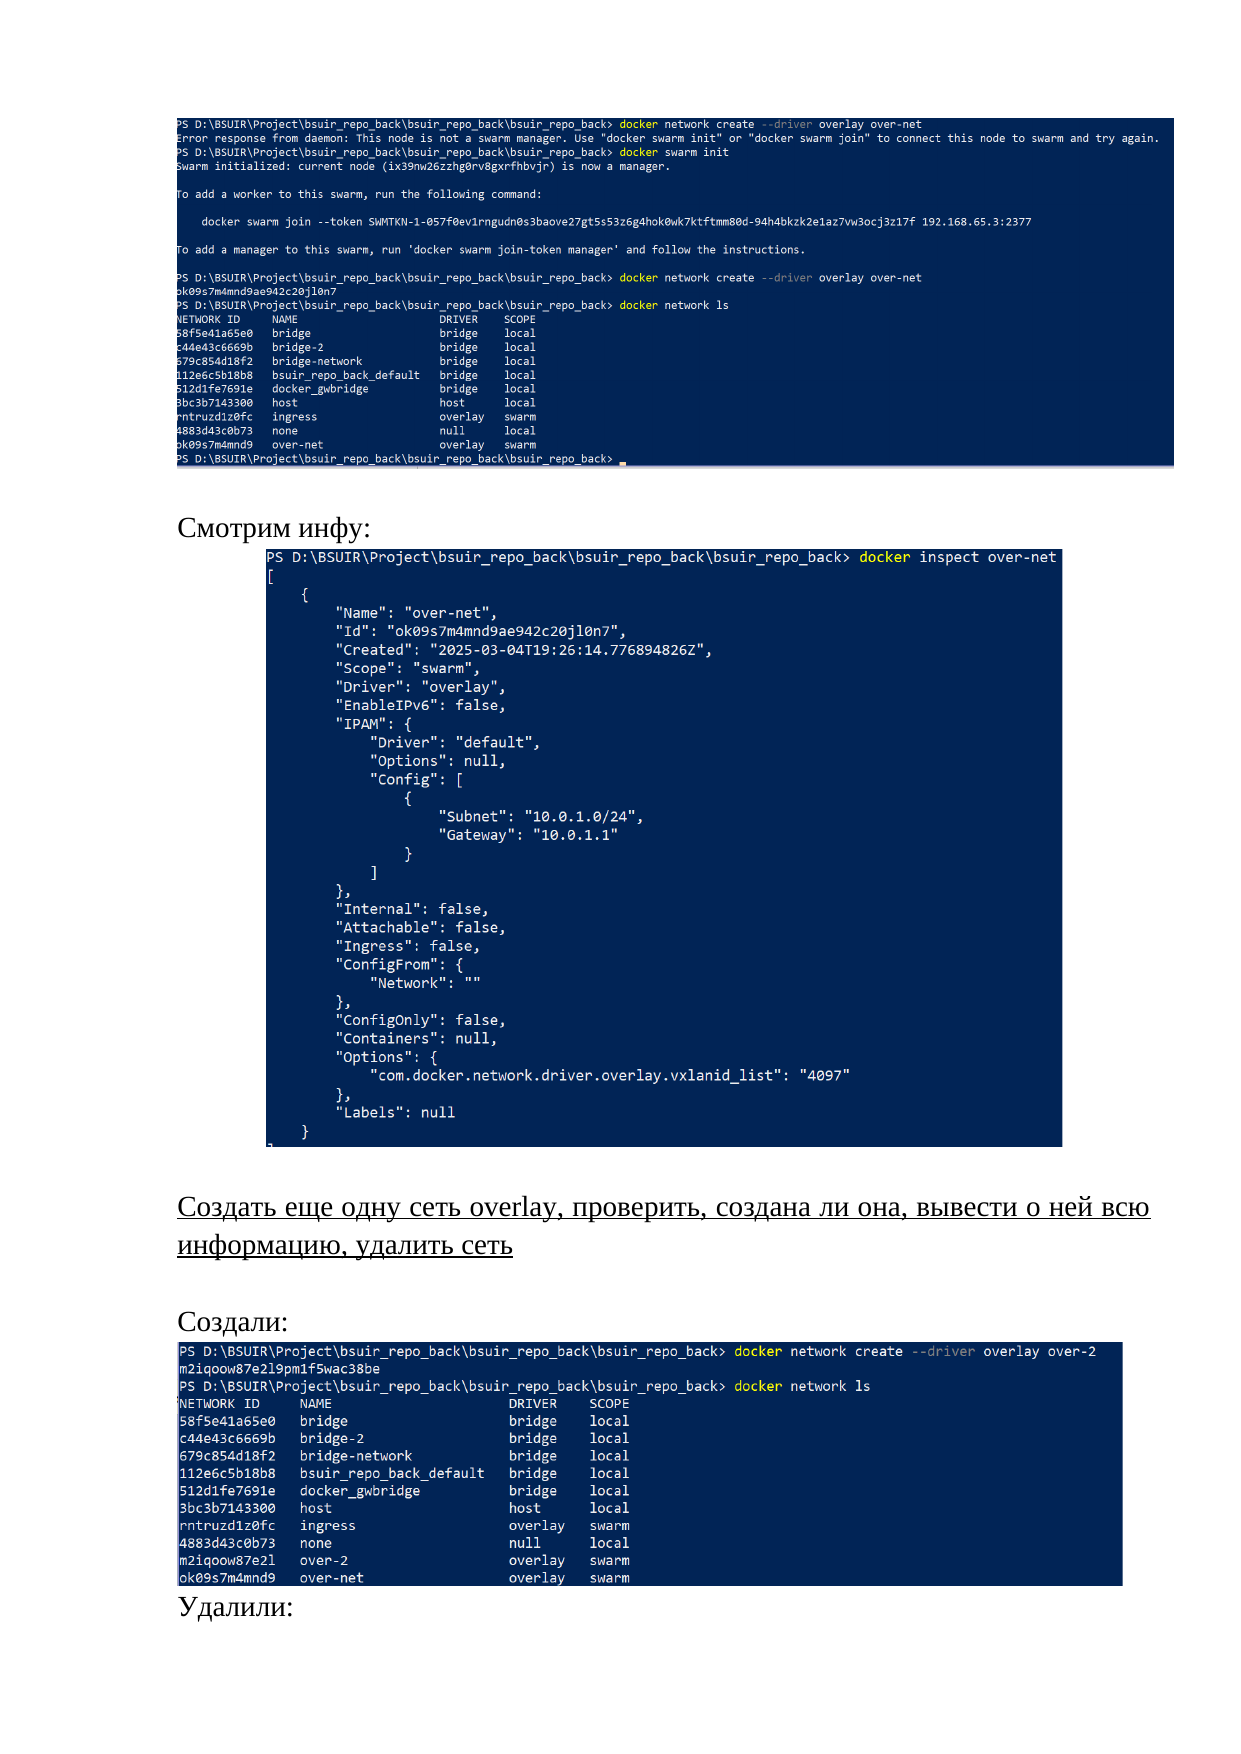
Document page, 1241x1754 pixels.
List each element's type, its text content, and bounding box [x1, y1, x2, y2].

picture [177, 118, 1174, 469]
text Удалили: [177, 1589, 1152, 1623]
picture [266, 549, 1063, 1147]
text Создать еще одну сеть overlay, проверить, создана ли она, вывести о ней всю информацию, удалить сеть [177, 1189, 1152, 1261]
text Смотрим инфу: [177, 511, 1152, 544]
picture [177, 1342, 1123, 1586]
text Создали: [177, 1304, 1152, 1338]
